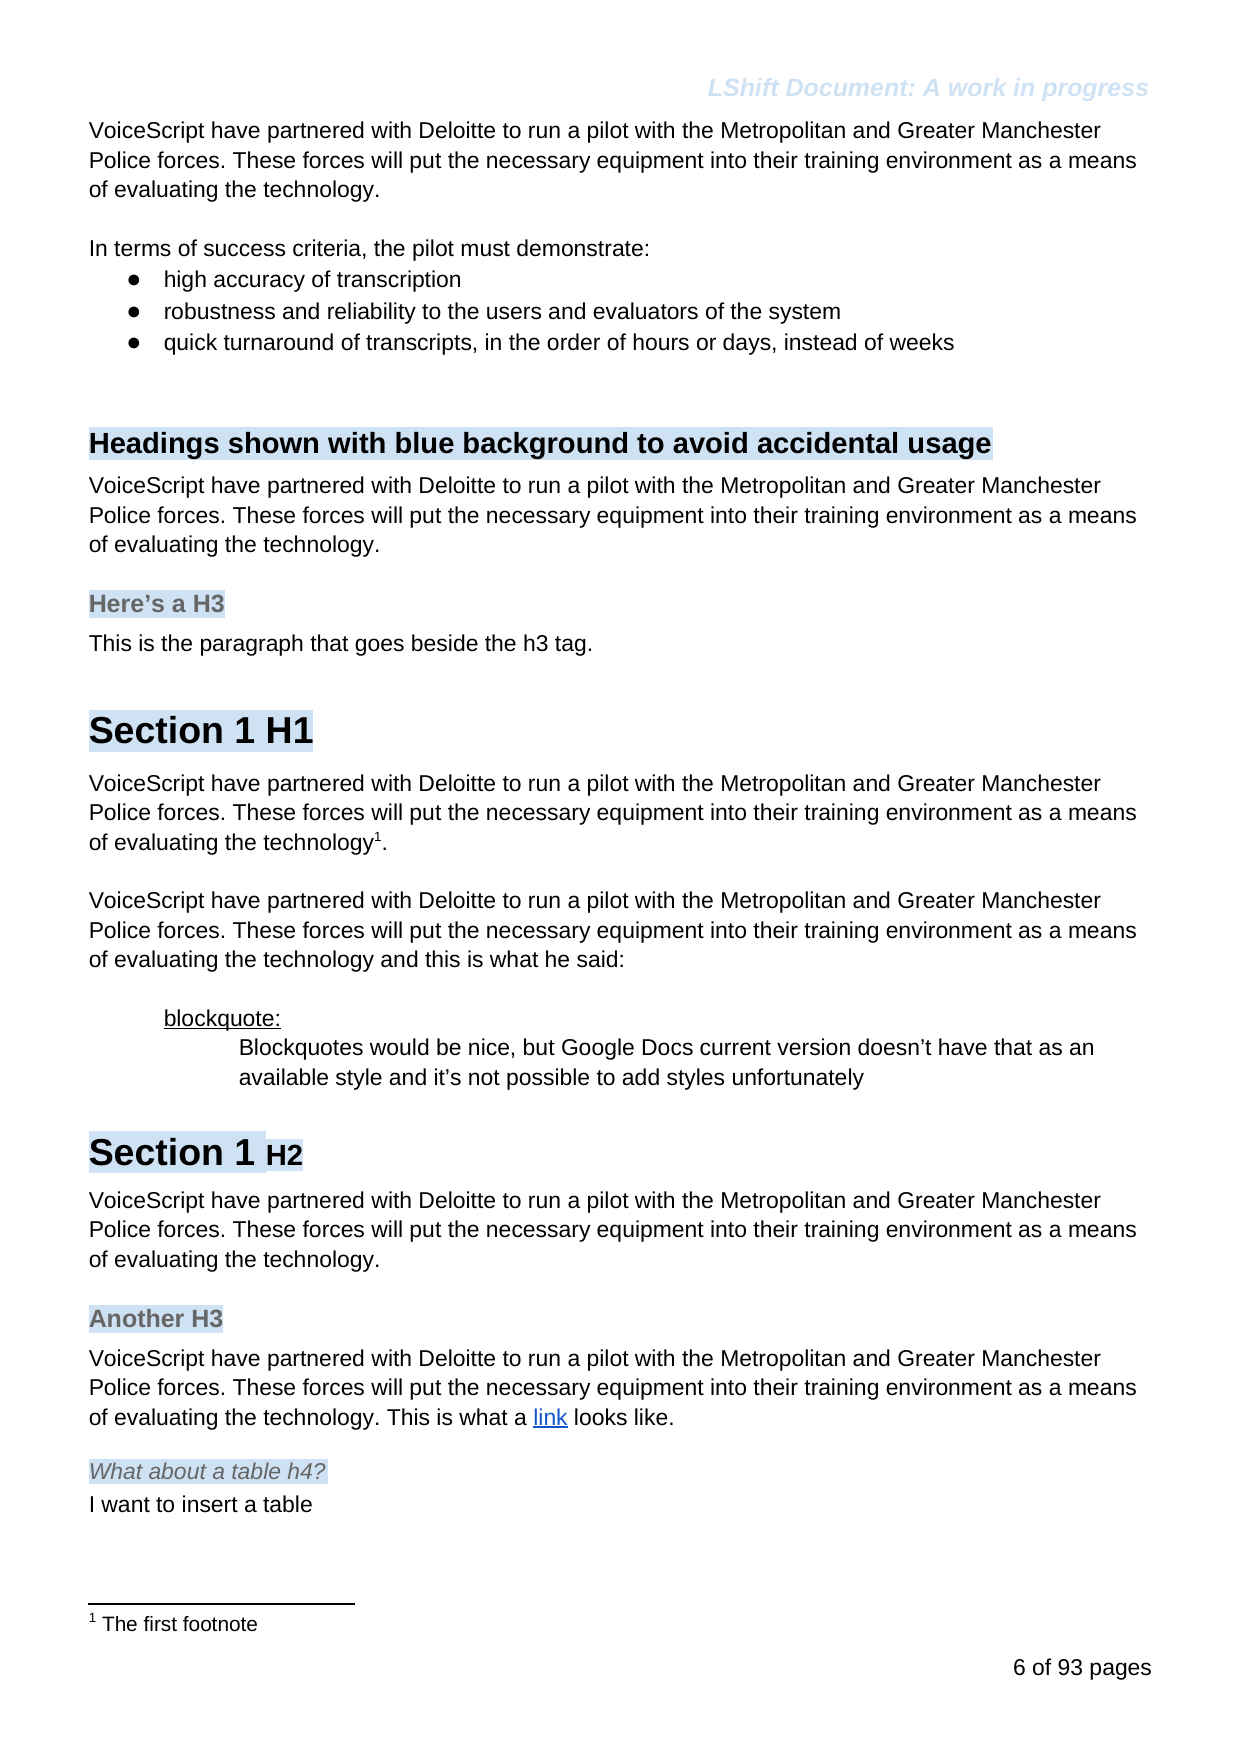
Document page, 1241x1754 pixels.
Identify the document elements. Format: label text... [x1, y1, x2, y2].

subtitle Section 1 H2 [266, 1131, 1152, 1173]
text I want to insert a table [88, 1492, 1152, 1518]
text This is the paragraph that goes beside the h3 tag. [88, 631, 1152, 656]
subtitle Here’s a H3 [225, 590, 1152, 618]
text Blockquotes would be nice, but Google Docs current version doesn’t have that as an available style and it’s not possible to add styles unfortunately [238, 1035, 1152, 1090]
text The first footnote [88, 1610, 1152, 1636]
text VoiceScript have partnered with Deloitte to run a pilot with the Metropolitan and Greater Manchester Police forces. These forces will put the necessary equipment into their training environment as a means of evaluating the technology. [88, 473, 1152, 557]
subtitle What about a table h4? [88, 1458, 1152, 1484]
list robustness and reliability to the users and evaluators of the system [126, 297, 1152, 324]
text VoiceScript have partnered with Deloitte to run a pilot with the Metropolitan and Greater Manchester Police forces. These forces will put the necessary equipment into their training environment as a means of evaluating the technology. [88, 118, 1152, 202]
subtitle Headings shown with blue background to avoid accidental usage [993, 427, 1152, 460]
text VoiceScript have partnered with Deloitte to run a pilot with the Metropolitan and Greater Manchester Police forces. These forces will put the necessary equipment into their training environment as a means of evaluating the technology. [88, 771, 1152, 855]
text blockquote: [163, 1006, 1152, 1031]
list quick turnaround of transcripts, in the order of hours or days, instead of weeks [126, 328, 1152, 356]
subtitle Section 1 H1 [313, 710, 1152, 752]
subtitle Another H3 [223, 1305, 1152, 1333]
text In terms of success criteria, the pilot must demonstrate: [88, 236, 1152, 261]
text VoiceScript have partnered with Deloitte to run a pilot with the Metropolitan and Greater Manchester Police forces. These forces will put the necessary equipment into their training environment as a means of evaluating the technology. This is what a link looks like. [88, 1345, 1152, 1430]
list high accuracy of transcription [126, 265, 1152, 293]
text VoiceScript have partnered with Deloitte to run a pilot with the Metropolitan and Greater Manchester Police forces. These forces will put the necessary equipment into their training environment as a means of evaluating the technology and this is what he said: [88, 888, 1152, 972]
text VoiceScript have partnered with Deloitte to run a pilot with the Metropolitan and Greater Manchester Police forces. These forces will put the necessary equipment into their training environment as a means of evaluating the technology. [88, 1188, 1152, 1272]
